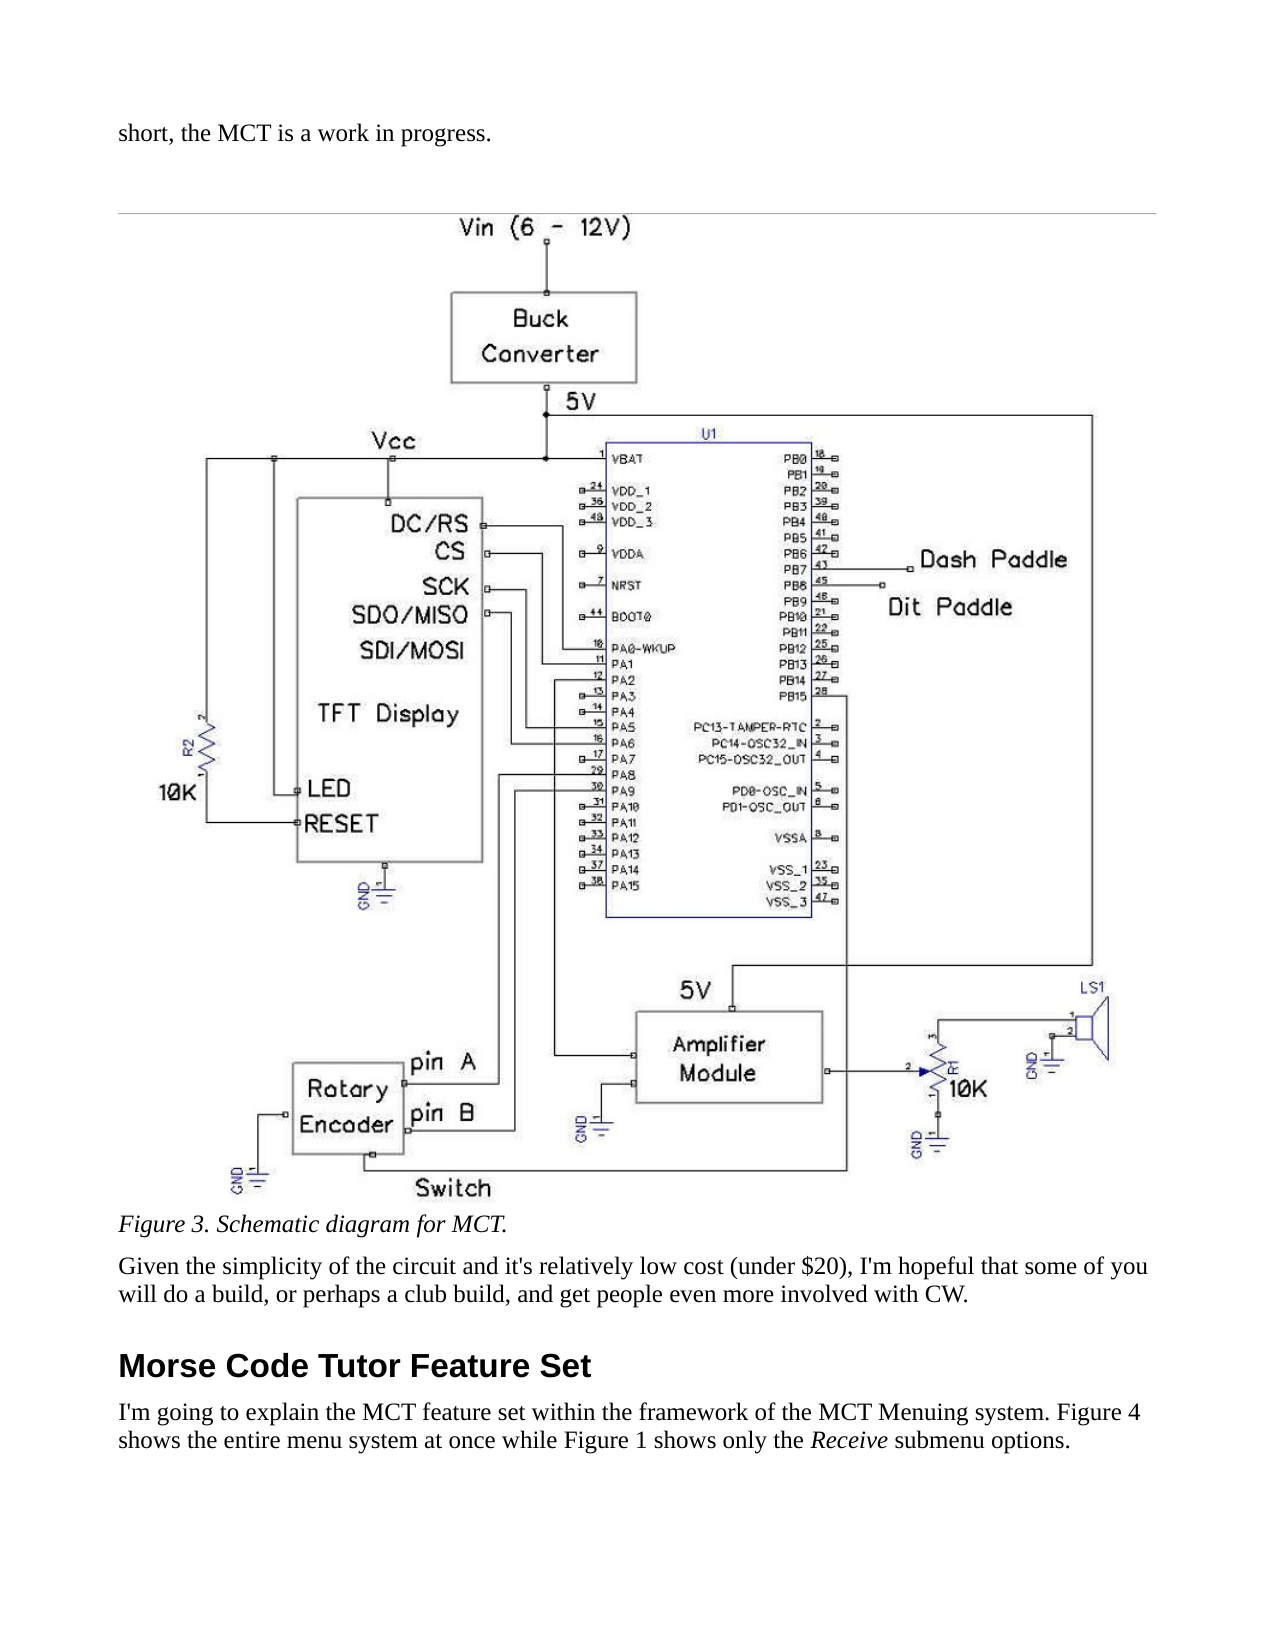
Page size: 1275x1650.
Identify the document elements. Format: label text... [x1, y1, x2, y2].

text short, the MCT is a work in progress. [118, 118, 1157, 147]
text Figure 3. Schematic diagram for MCT. [118, 1210, 1157, 1238]
subtitle Morse Code Tutor Feature Set [118, 1346, 1157, 1384]
picture [118, 213, 1157, 1210]
text I'm going to explain the MCT feature set within the framework of the MCT Menuing system. Figure 4 shows the entire menu system at once while Figure 1 shows only the Receive submenu options. [118, 1397, 1157, 1454]
text [118, 201, 1157, 213]
text Given the simplicity of the circuit and it's relatively low cost (under $20), I'm hopeful that some of you will do a build, or perhaps a club build, and get people even more involved with CW. [118, 1251, 1157, 1308]
